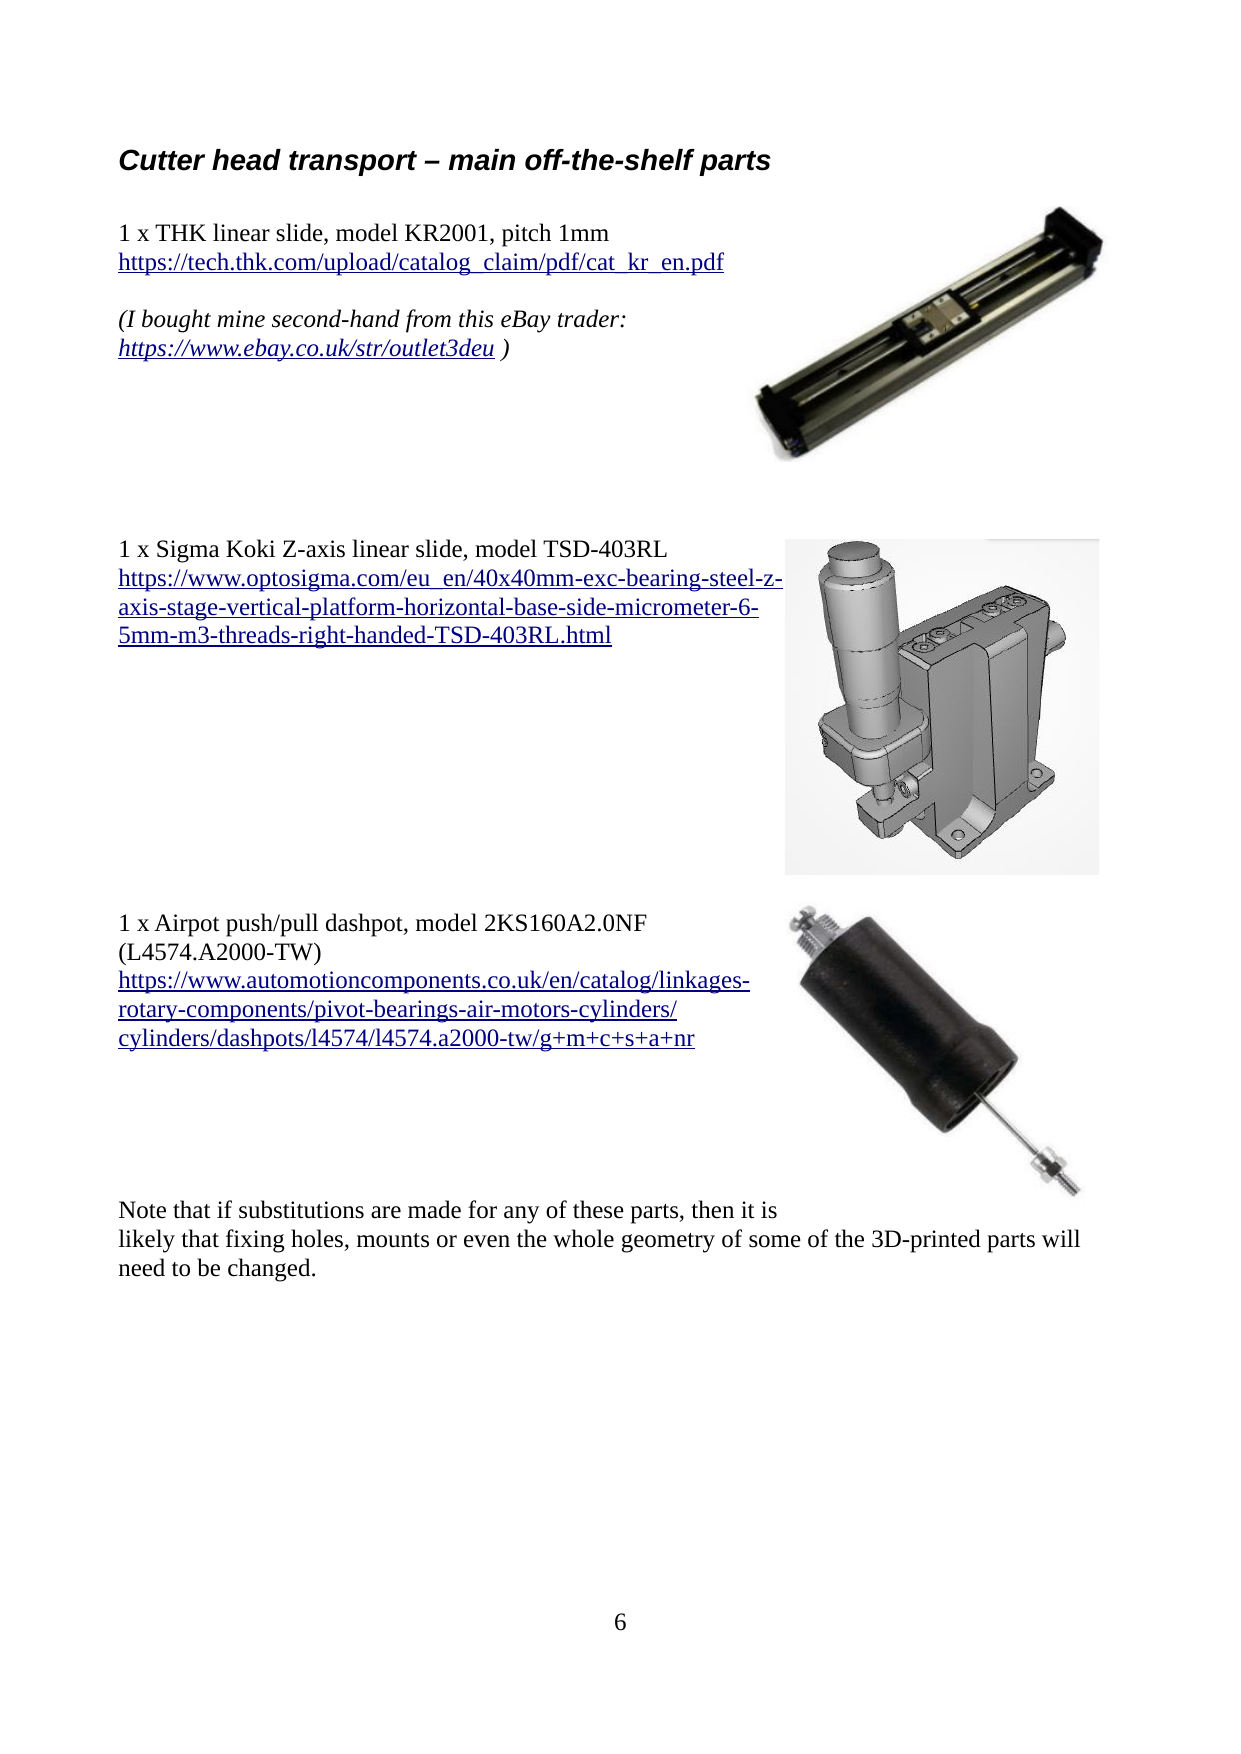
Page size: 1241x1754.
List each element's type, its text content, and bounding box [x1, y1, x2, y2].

picture [736, 206, 1110, 462]
subtitle Cutter head transport – main off-the-shelf parts [118, 143, 1122, 177]
picture [784, 539, 1100, 875]
text 1 x Sigma Koki Z-axis linear slide, model TSD-403RL https://www.optosigma.com/eu_en/40x40mm-exc-bearing-steel-z-axis-stage-vertical-platform-horizontal-base-side-micrometer-6-5mm-m3-threads-right-handed-TSD-403RL.html [118, 534, 1122, 649]
text Note that if substitutions are made for any of these parts, then it is likely that fixing holes, mounts or even the whole geometry of some of the 3D-printed parts will need to be changed. [118, 1195, 1122, 1282]
picture [779, 892, 1099, 1209]
text 1 x THK linear slide, model KR2001, pitch 1mm https://tech.thk.com/upload/catalog_claim/pdf/cat_kr_en.pdf [118, 218, 736, 275]
text (I bought mine second-hand from this eBay trader: https://www.ebay.co.uk/str/outlet3deu ) [118, 304, 736, 362]
text 1 x Airpot push/pull dashpot, model 2KS160A2.0NF (L4574.A2000-TW) https://www.automotioncomponents.co.uk/en/catalog/linkages-rotary-components/pivot-bearings-air-motors-cylinders/cylinders/dashpots/l4574/l4574.a2000-tw/g+m+c+s+a+nr [118, 908, 779, 1052]
